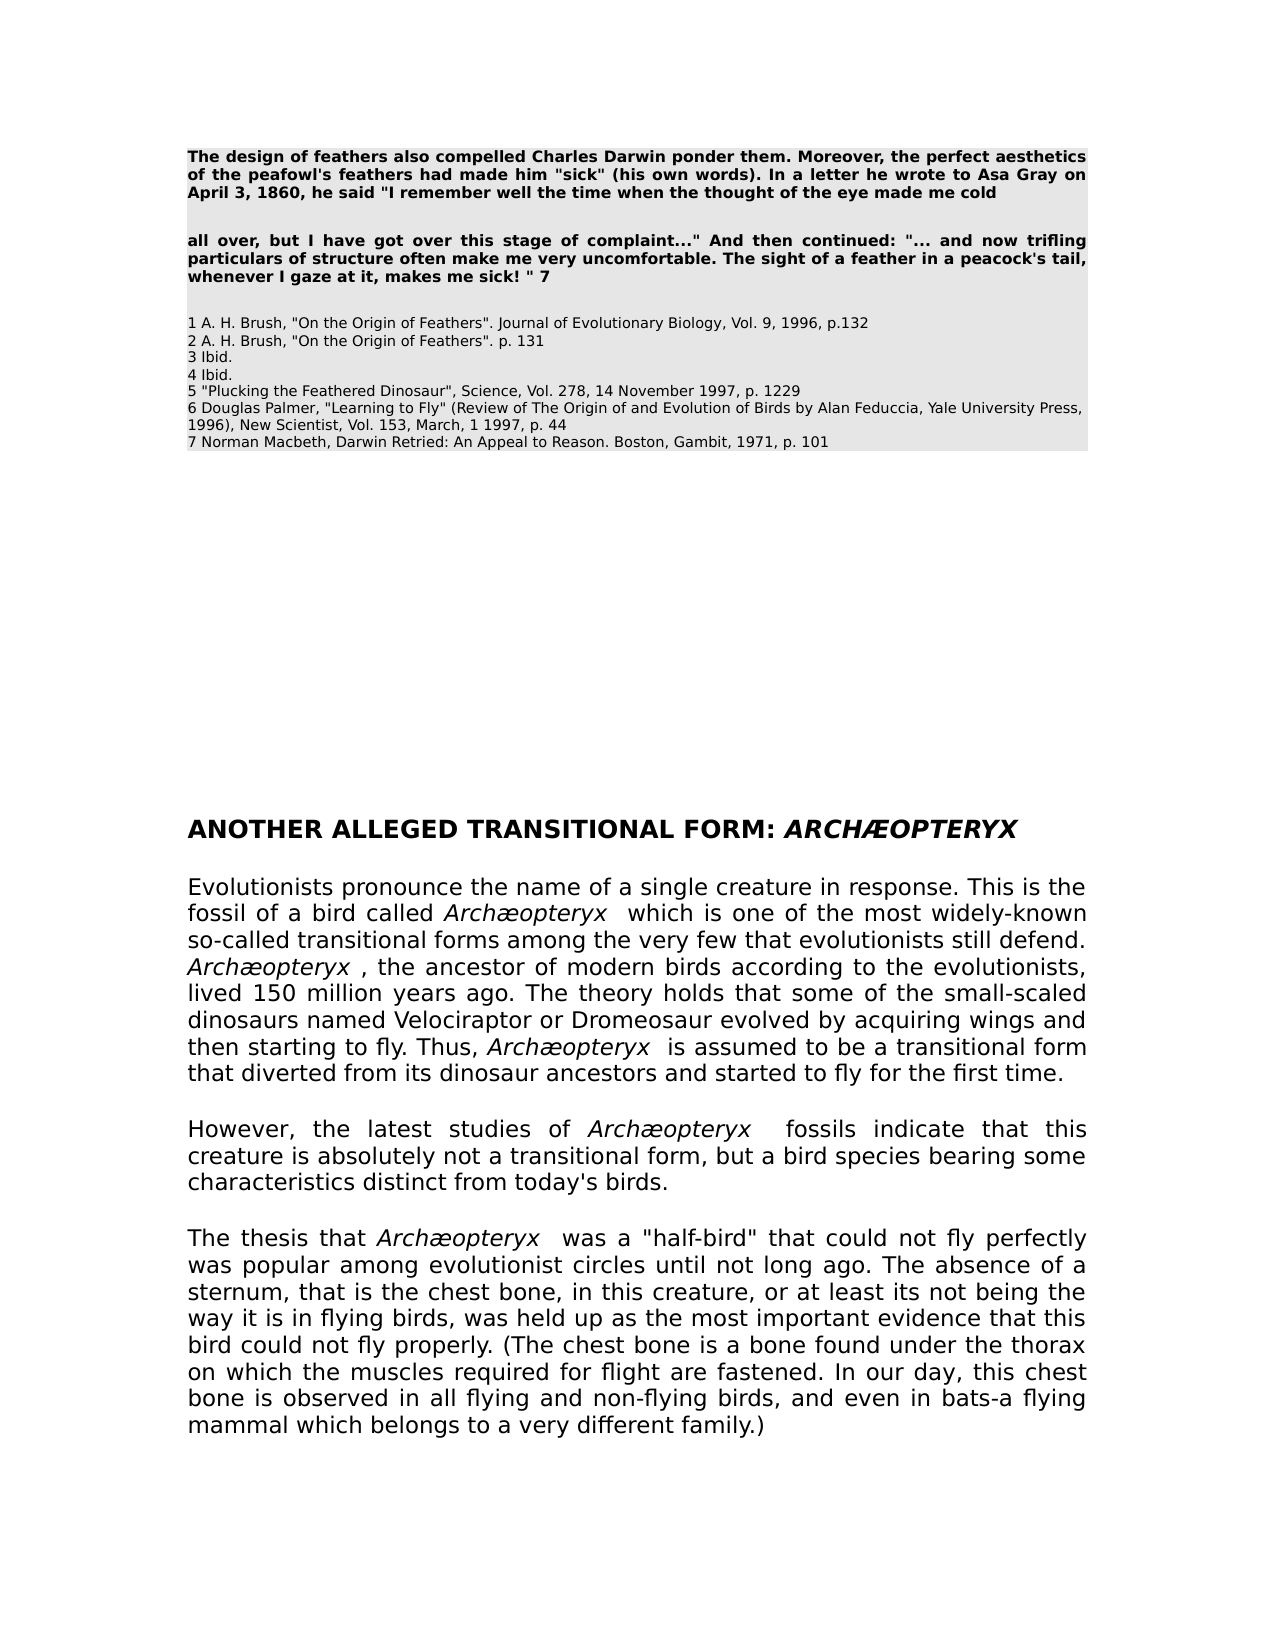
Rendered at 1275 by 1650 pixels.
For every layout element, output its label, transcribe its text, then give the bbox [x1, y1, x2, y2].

text 1 A. H. Brush, "On the Origin of Feathers". Journal of Evolutionary Biology, Vol. 9, 1996, p.132 2 A. H. Brush, "On the Origin of Feathers". p. 131 3 Ibid. 4 Ibid. 5 "Plucking the Feathered Dinosaur", Science, Vol. 278, 14 November 1997, p. 1229 6 Douglas Palmer, "Learning to Fly" (Review of The Origin of and Evolution of Birds by Alan Feduccia, Yale University Press, 1996), New Scientist, Vol. 153, March, 1 1997, p. 44 7 Norman Macbeth, Darwin Retried: An Appeal to Reason. Boston, Gambit, 1971, p. 101 [187, 315, 1088, 451]
text However, the latest studies of Archæopteryx fossils indicate that this creature is absolutely not a transitional form, but a bird species bearing some characteristics distinct from today's birds. [187, 1116, 1088, 1196]
text The design of feathers also compelled Charles Darwin ponder them. Moreover, the perfect aesthetics of the peafowl's feathers had made him "sick" (his own words). In a letter he wrote to Asa Gray on April 3, 1860, he said "I remember well the time when the thought of the eye made me cold [187, 148, 1088, 202]
text The thesis that Archæopteryx was a "half-bird" that could not fly perfectly was popular among evolutionist circles until not long ago. The absence of a sternum, that is the chest bone, in this creature, or at least its not being the way it is in flying birds, was held up as the most important evidence that this bird could not fly properly. (The chest bone is a bone found under the thorax on which the muscles required for flight are fastened. In our day, this chest bone is observed in all flying and non-flying birds, and even in bats-a flying mammal which belongs to a very different family.) [187, 1225, 1088, 1439]
text Evolutionists pronounce the name of a single creature in response. This is the fossil of a bird called Archæopteryx which is one of the most widely-known so-called transitional forms among the very few that evolutionists still defend. Archæopteryx , the ancestor of modern birds according to the evolutionists, lived 150 million years ago. The theory holds that some of the small-scaled dinosaurs named Velociraptor or Dromeosaur evolved by acquiring wings and then starting to fly. Thus, Archæopteryx is assumed to be a transitional form that diverted from its dinosaur ancestors and started to fly for the first time. [187, 874, 1088, 1087]
text Another Alleged Transitional Form: Archæopteryx [187, 815, 1088, 844]
text all over, but I have got over this stage of complaint..." And then continued: "... and now trifling particulars of structure often make me very uncomfortable. The sight of a feather in a peacock's tail, whenever I gaze at it, makes me sick! " 7 [187, 232, 1088, 286]
